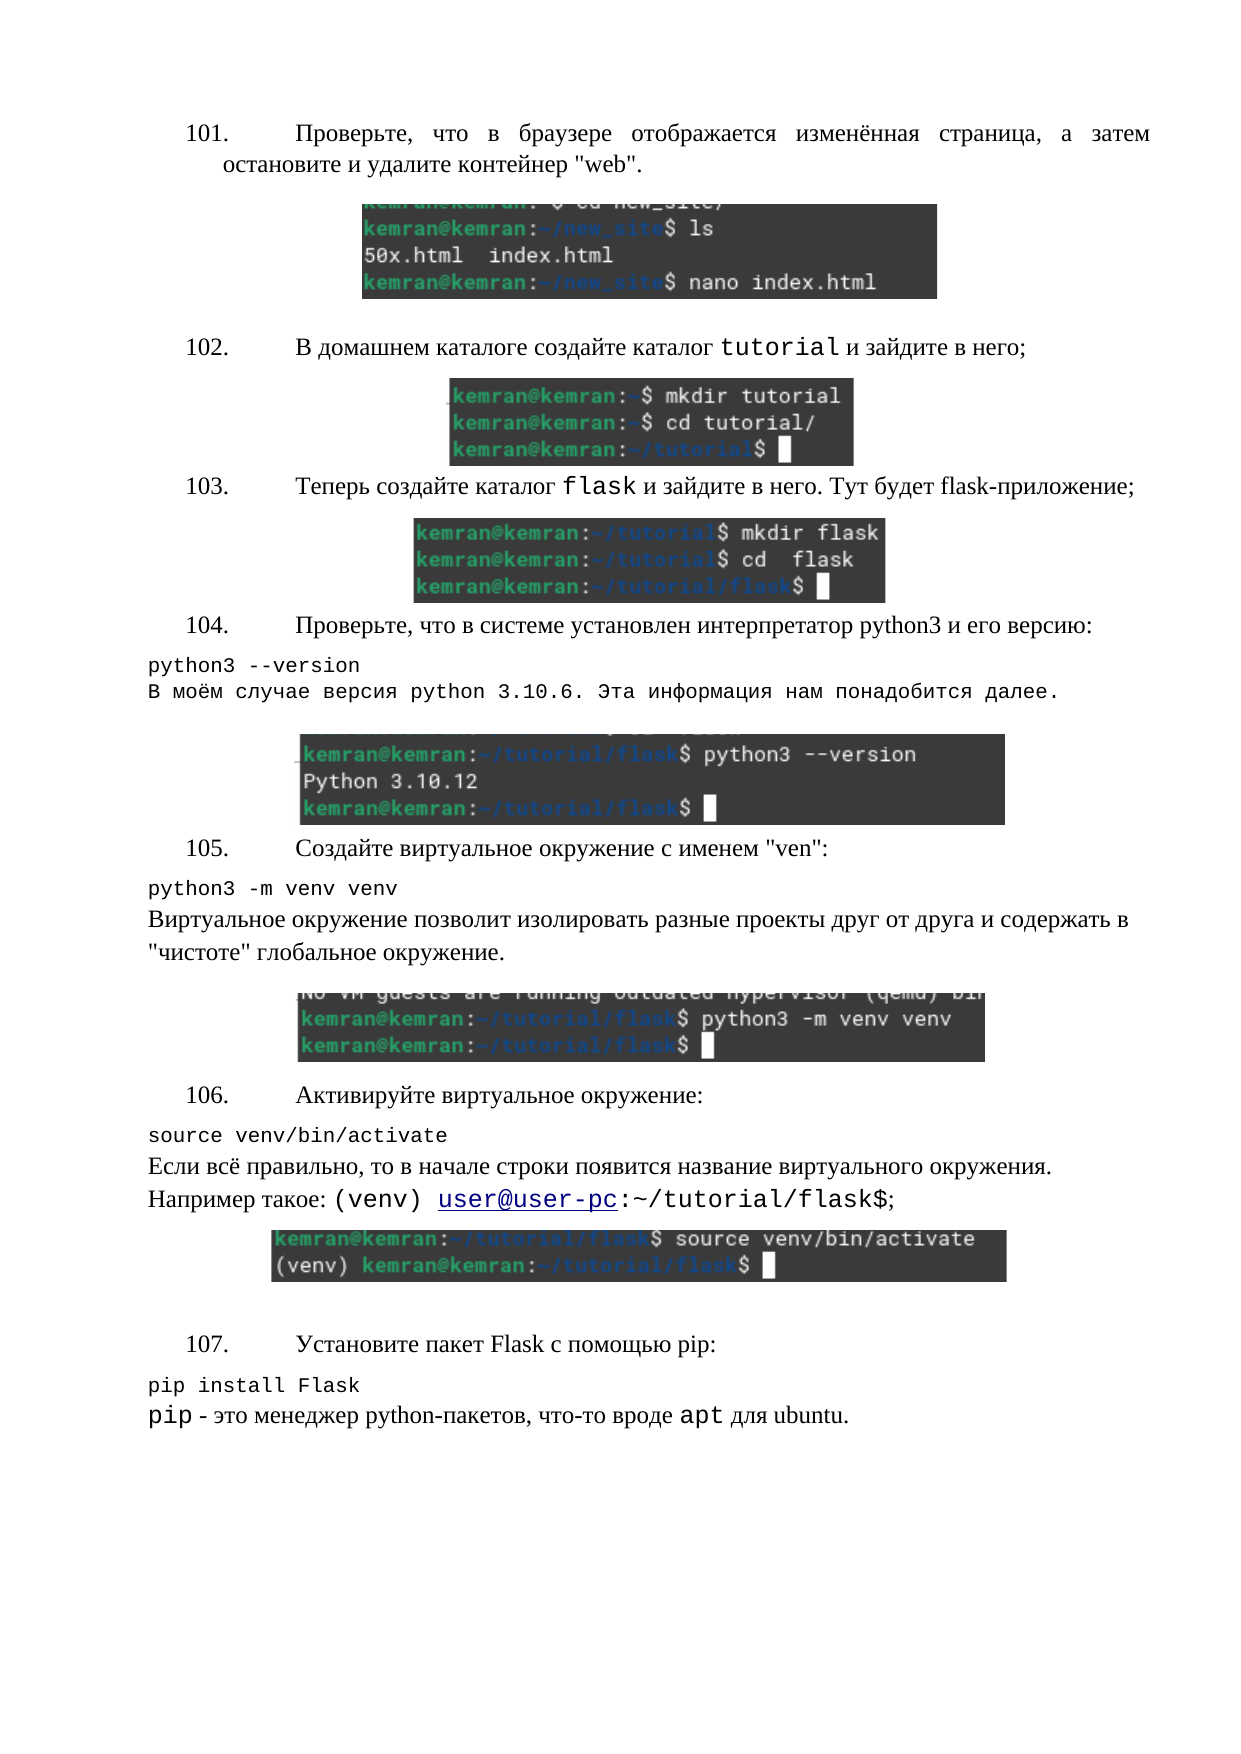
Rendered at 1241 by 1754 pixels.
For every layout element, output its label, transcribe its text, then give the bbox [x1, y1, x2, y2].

picture [294, 734, 1005, 825]
list В домашнем каталоге создайте каталог tutorial и зайдите в него; [185, 332, 1152, 362]
text pip - это менеджер python-пакетов, что-то вроде apt для ubuntu. [148, 1400, 1152, 1431]
list Установите пакет Flask с помощью pip: [185, 1329, 1152, 1358]
picture [295, 993, 985, 1062]
picture [362, 204, 938, 299]
text pip install Flask [148, 1375, 1152, 1398]
text В моём случае версия python 3.10.6. Эта информация нам понадобится далее. [148, 681, 1152, 704]
picture [413, 518, 886, 603]
list Проверьте, что в браузере отображается изменённая страница, а затем остановите и удалите контейнер "web". [185, 118, 1152, 178]
picture [445, 378, 854, 466]
list Активируйте виртуальное окружение: [185, 1080, 1152, 1108]
text source venv/bin/activate [148, 1125, 1152, 1149]
list Теперь создайте каталог flask и зайдите в него. Тут будет flask-приложение; [185, 471, 1152, 502]
text Виртуальное окружение позволит изолировать разные проекты друг от друга и содержать в "чистоте" глобальное окружение. [148, 904, 1152, 966]
text Если всё правильно, то в начале строки появится название виртуального окружения. Например такое: (venv) user@user-pc:~/tutorial/flask$; [148, 1151, 1152, 1215]
picture [270, 1230, 1007, 1282]
text python3 --version [148, 655, 1152, 679]
list Проверьте, что в системе установлен интерпретатор python3 и его версию: [185, 610, 1152, 638]
text python3 -m venv venv [148, 878, 1152, 902]
list Создайте виртуальное окружение с именем "ven": [185, 833, 1152, 862]
